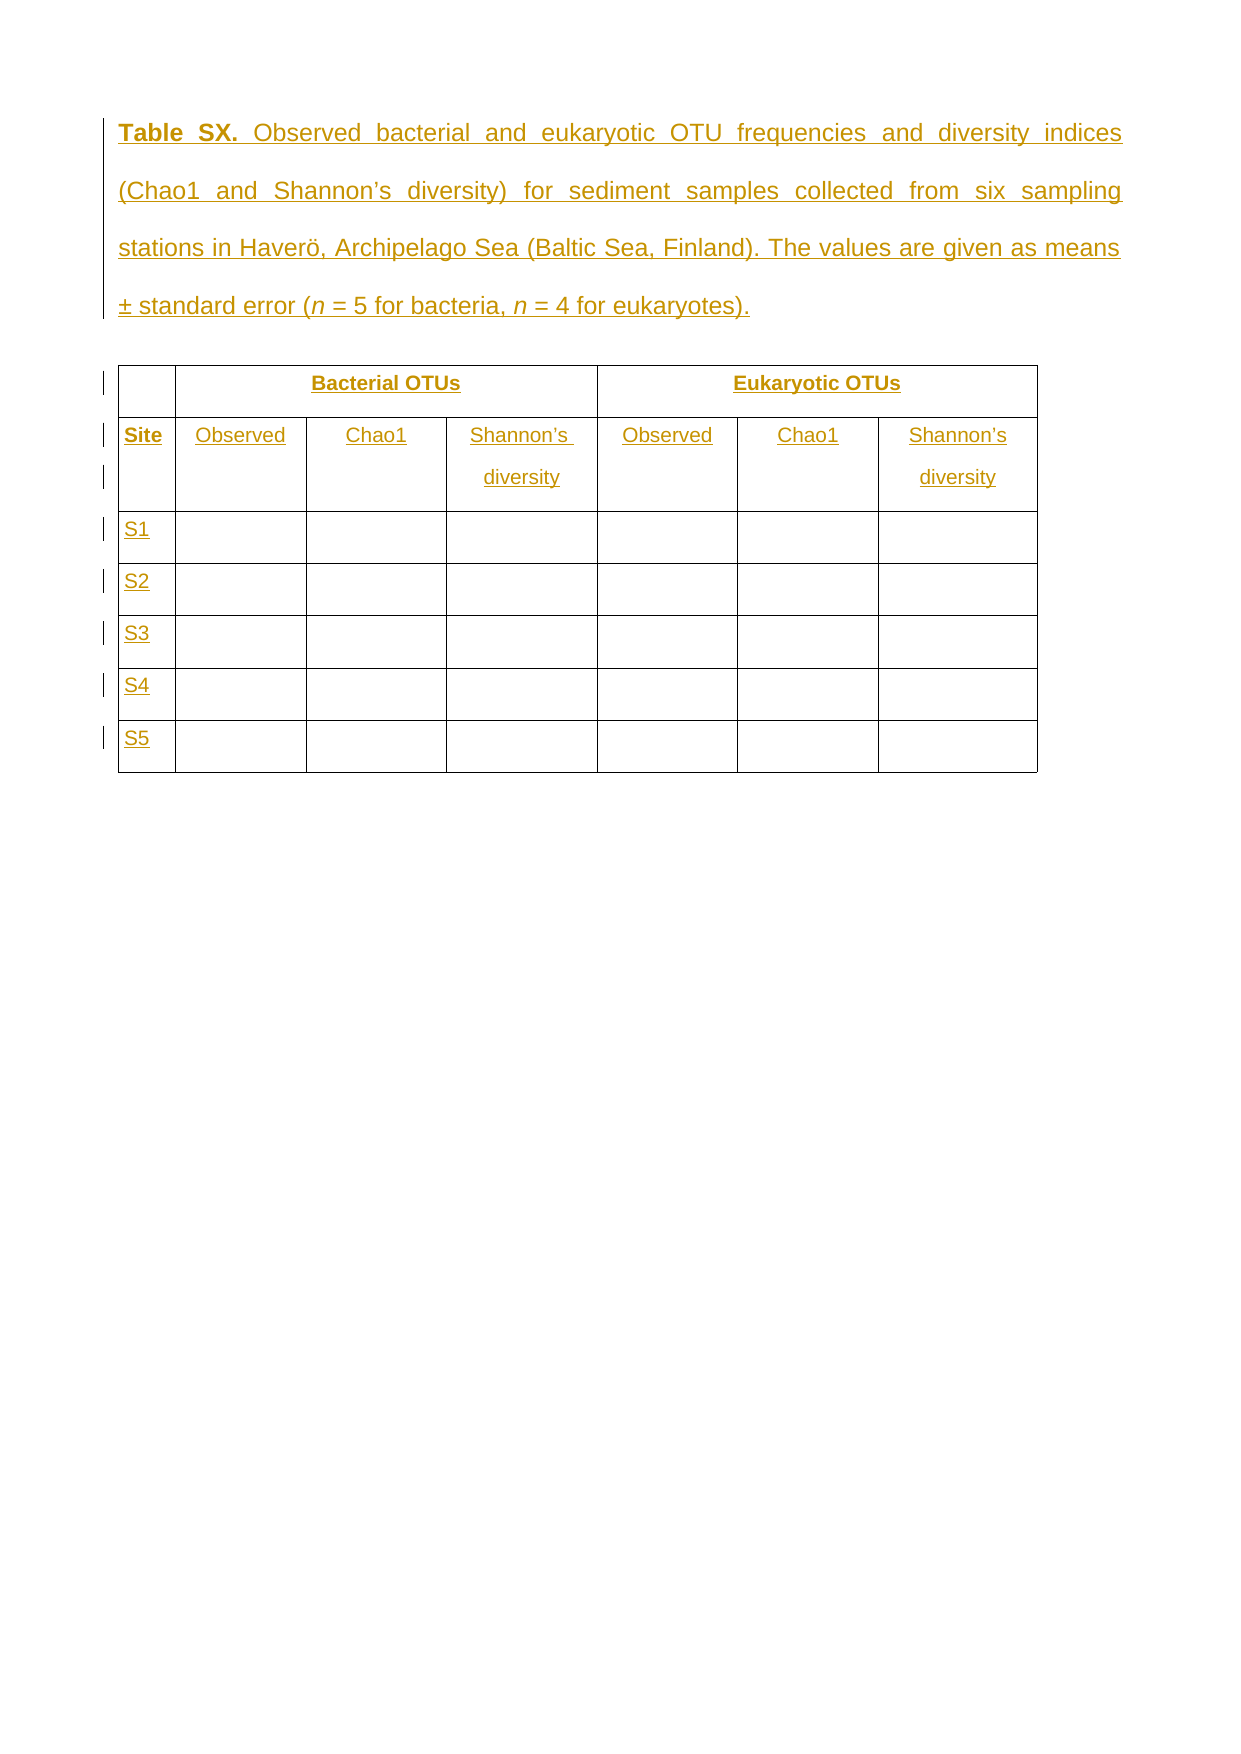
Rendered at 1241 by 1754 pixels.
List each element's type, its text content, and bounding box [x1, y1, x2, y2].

table_cell Site [119, 418, 175, 511]
table_cell S2 [119, 564, 175, 615]
table_cell [176, 616, 306, 667]
table_cell [738, 512, 878, 563]
table_cell [447, 721, 597, 772]
table_cell [879, 669, 1037, 720]
table_cell [307, 669, 446, 720]
table_header Bacterial OTUs [176, 366, 597, 417]
table_cell [307, 721, 446, 772]
table_cell S3 [119, 616, 175, 667]
table_cell Shannon’s diversity [879, 418, 1037, 511]
table_cell [738, 721, 878, 772]
table_cell [598, 669, 737, 720]
table_cell [307, 564, 446, 615]
table_cell [176, 721, 306, 772]
table_cell [738, 564, 878, 615]
table_cell [176, 564, 306, 615]
table_cell [598, 616, 737, 667]
table_cell [307, 616, 446, 667]
table_cell [176, 512, 306, 563]
table_cell Chao1 [738, 418, 878, 511]
table_cell [598, 512, 737, 563]
table_cell [879, 564, 1037, 615]
text (Chao1 and Shannon’s diversity) for sediment samples collected from six sampling [118, 144, 1122, 201]
text Table SX. Observed bacterial and eukaryotic OTU frequencies and diversity indices [118, 118, 1122, 143]
table_cell S1 [119, 512, 175, 563]
table_cell [447, 616, 597, 667]
table_cell Shannon’s diversity [447, 418, 597, 511]
table_cell [447, 512, 597, 563]
table_cell [738, 616, 878, 667]
table_header Eukaryotic OTUs [598, 366, 1037, 417]
table_header [119, 366, 175, 417]
table_cell [447, 669, 597, 720]
table_cell [879, 616, 1037, 667]
text stations in Haverö, Archipelago Sea (Baltic Sea, Finland). The values are given as means ± standard error (n = 5 for bacteria, n = 4 for eukaryotes). [118, 202, 1122, 319]
table_cell [447, 564, 597, 615]
table_cell [176, 669, 306, 720]
table_cell [598, 564, 737, 615]
table_cell [598, 721, 737, 772]
table_cell S5 [119, 721, 175, 772]
table_cell [307, 512, 446, 563]
table_cell [738, 669, 878, 720]
table_cell S4 [119, 669, 175, 720]
table_cell Observed [598, 418, 737, 511]
table_cell [879, 512, 1037, 563]
table_cell Chao1 [307, 418, 446, 511]
table_cell [879, 721, 1037, 772]
table_cell Observed [176, 418, 306, 511]
